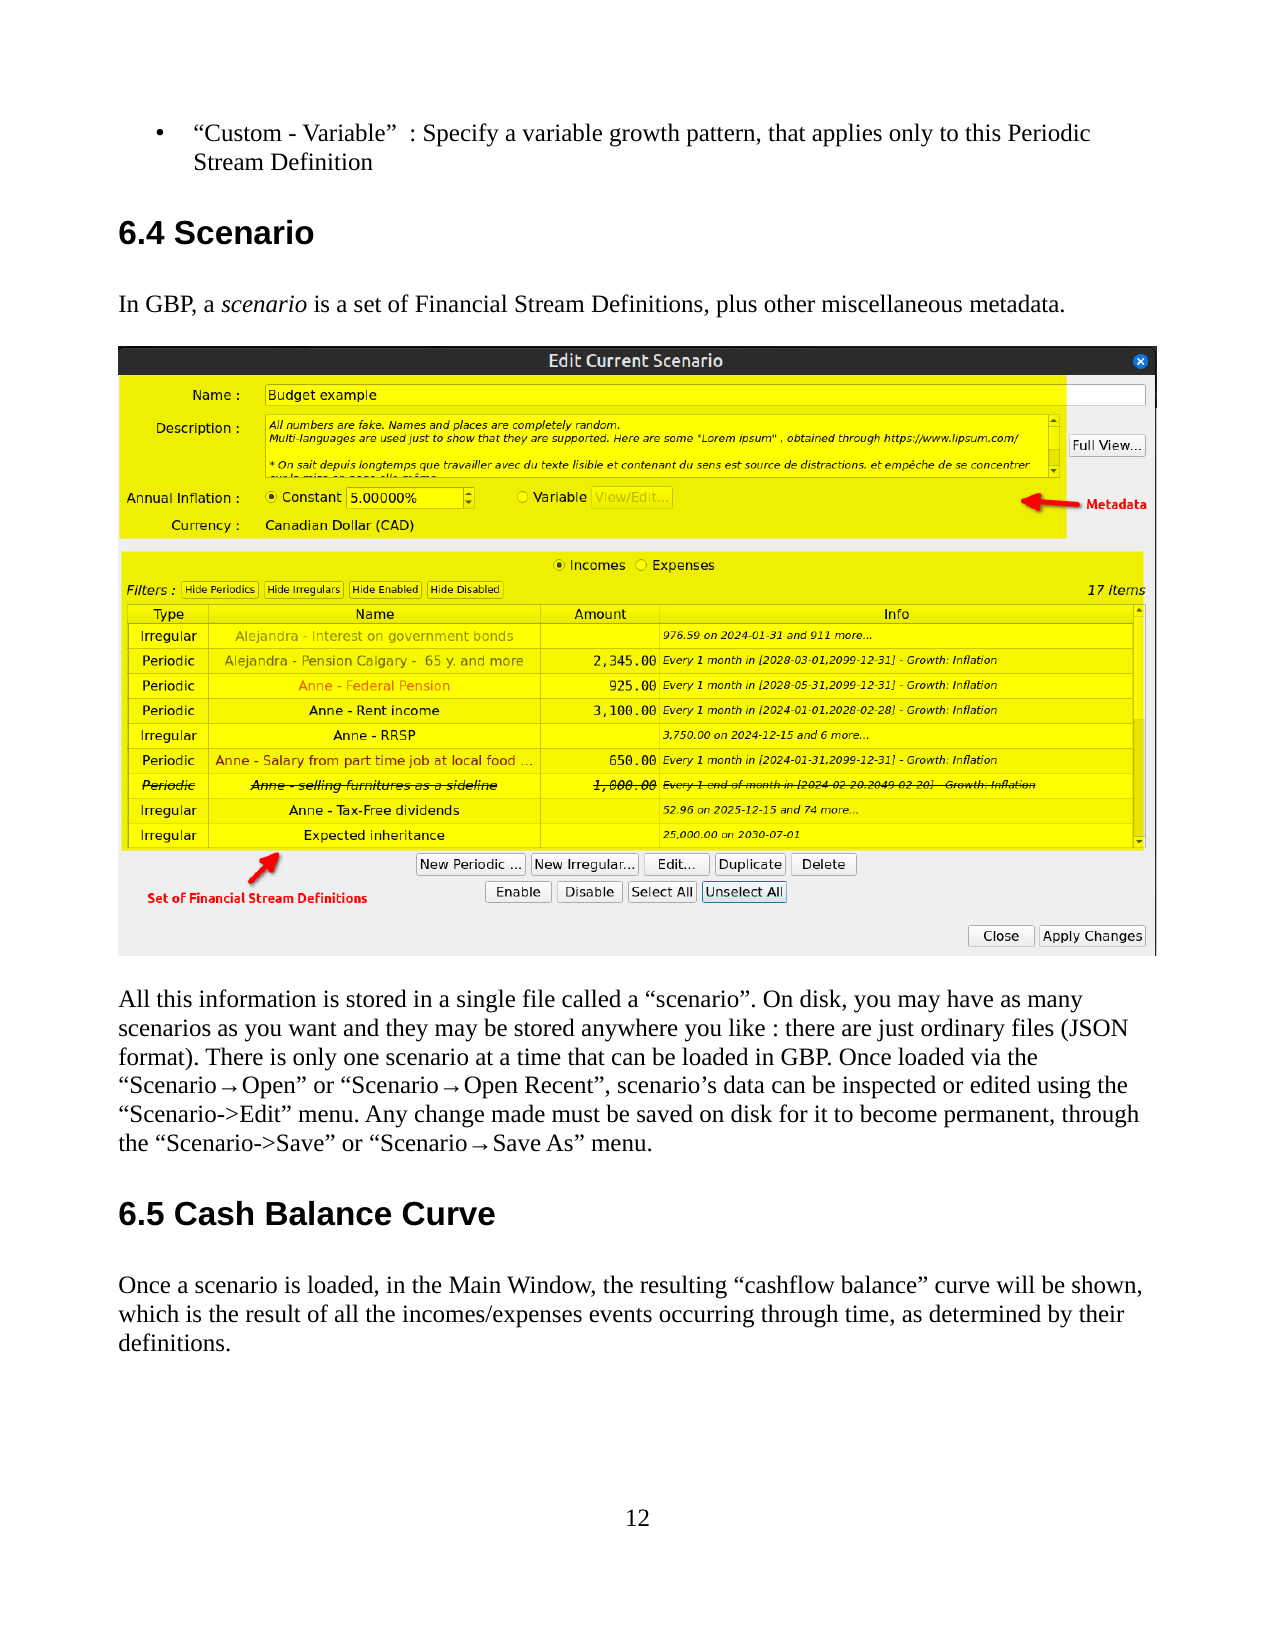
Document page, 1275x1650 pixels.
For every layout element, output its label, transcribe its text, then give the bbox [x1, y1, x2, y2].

text In GBP, a scenario is a set of Financial Stream Definitions, plus other miscellaneous metadata. [118, 289, 1157, 318]
subtitle Cash Balance Curve [118, 1194, 1157, 1233]
subtitle Scenario [118, 213, 1157, 252]
text Once a scenario is loaded, in the Main Window, the resulting “cashflow balance” curve will be shown, which is the result of all the incomes/expenses events occurring through time, as determined by their definitions. [118, 1270, 1157, 1356]
list “Custom - Variable” : Specify a variable growth pattern, that applies only to this Periodic Stream Definition [156, 118, 1157, 176]
text All this information is stored in a single file called a “scenario”. On disk, you may have as many scenarios as you want and they may be stored anywhere you like : there are just ordinary files (JSON format). There is only one scenario at a time that can be loaded in GBP. Once loaded via the “Scenario→Open” or “Scenario→Open Recent”, scenario’s data can be inspected or edited using the “Scenario->Edit” menu. Any change made must be saved on disk for it to become permanent, through the “Scenario->Save” or “Scenario→Save As” menu. [118, 984, 1157, 1157]
picture [118, 346, 1157, 956]
